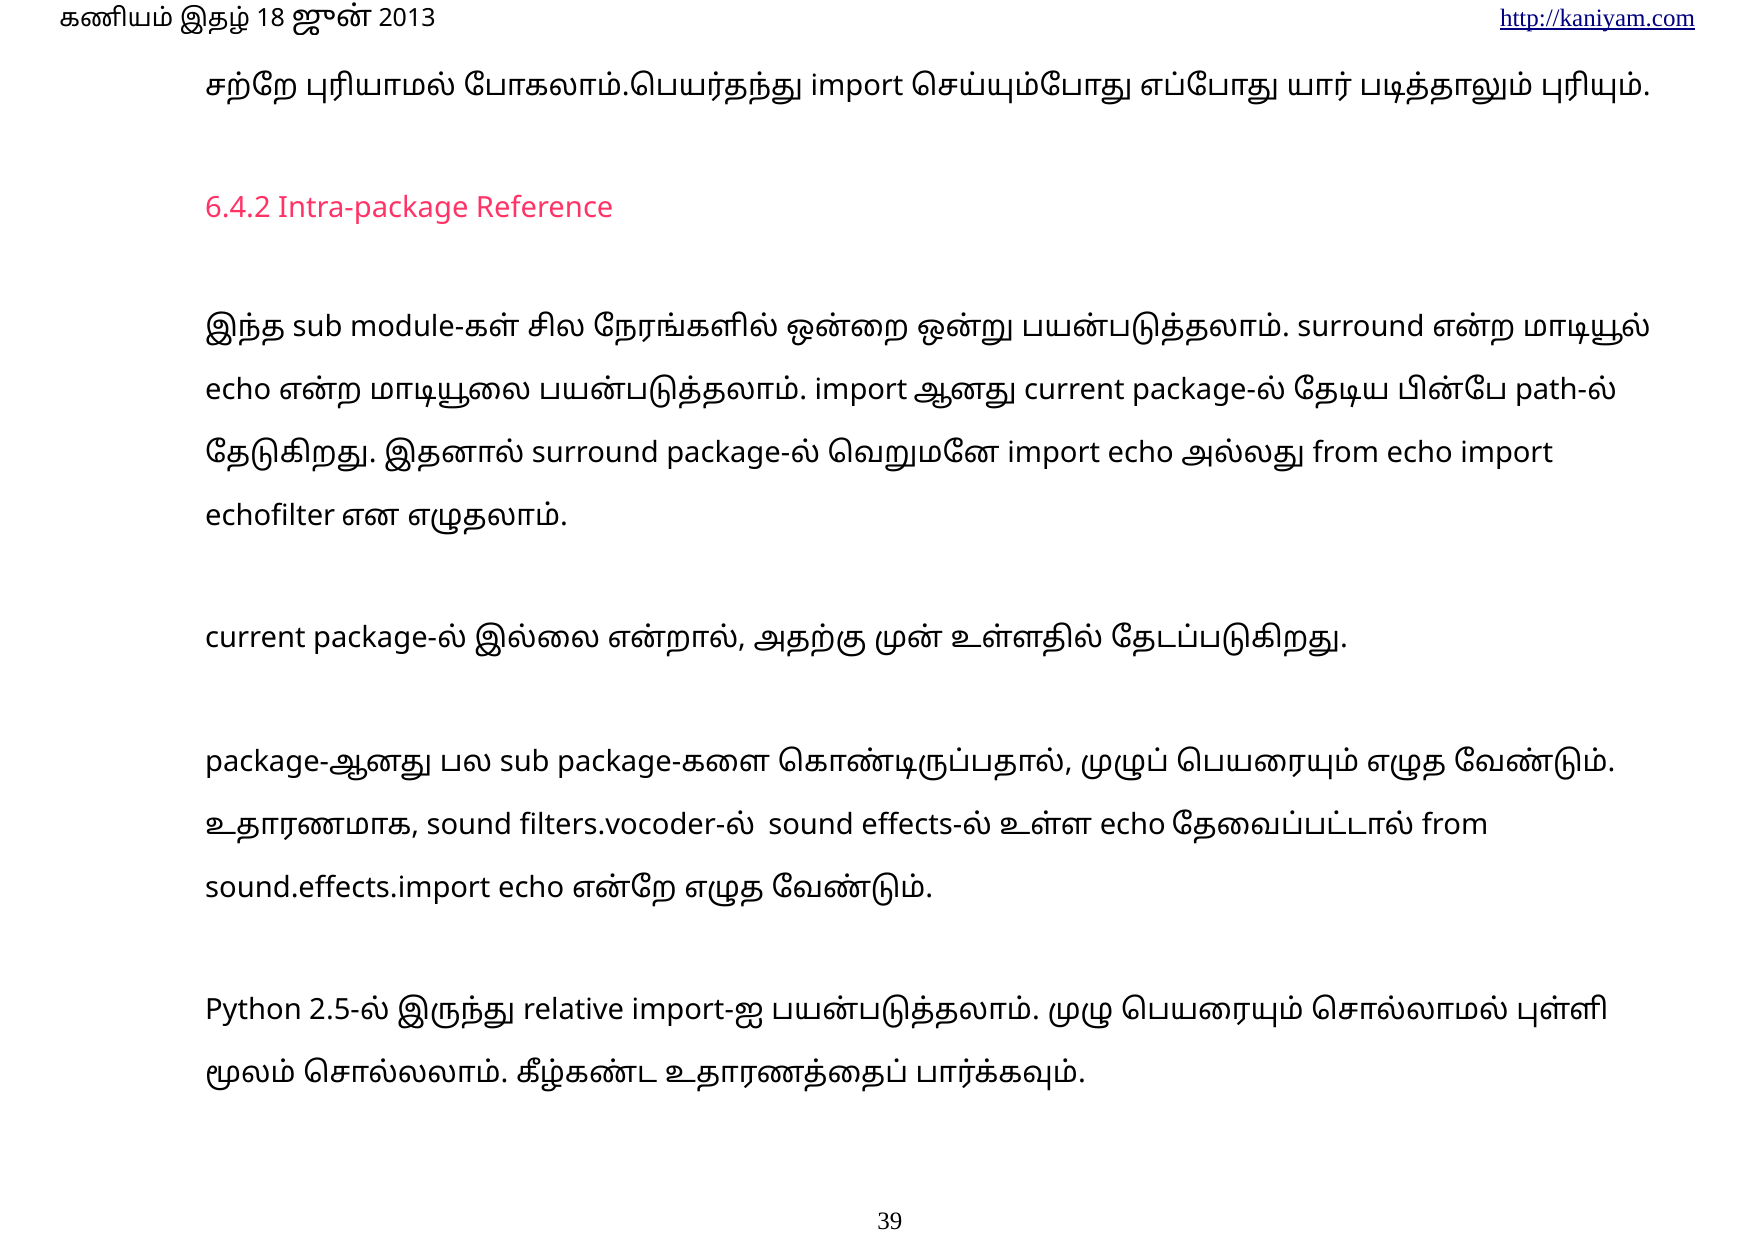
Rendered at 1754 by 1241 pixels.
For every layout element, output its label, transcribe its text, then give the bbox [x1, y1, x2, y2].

text package-ஆனது பல sub package-களை கொண்டிருப்பதால், முழுப் பெயரையும் எழுத வேண்டும். உதாரணமாக, sound filters.vocoder-ல் sound effects-ல் உள்ள echoதேவைப்பட்டால் from sound.effects.import echo என்றே எழுத வேண்டும். Python 2.5-ல் இருந்து relative import-ஐ பயன்படுத்தலாம். முழு பெயரையும் சொல்லாமல் புள்ளி மூலம் சொல்லலாம். கீழ்கண்ட உதாரணத்தைப் பார்க்கவும். [205, 740, 1695, 1153]
text இந்த sub module-கள் சில நேரங்களில் ஒன்றை ஒன்று பயன்படுத்தலாம். surround என்ற மாடியூல் echo என்ற மாடியூலை பயன்படுத்தலாம். importஆனது current package-ல் தேடிய பின்பே path-ல் தேடுகிறது. இதனால் surround package-ல் வெறுமனே import echo அல்லது from echo import echofilterஎன எழுதலாம். [205, 306, 1695, 596]
text current package-ல் இல்லை என்றால், அதற்கு முன் உள்ளதில் தேடப்படுகிறது. [205, 616, 1695, 659]
text சற்றே புரியாமல் போகலாம்.பெயர்தந்து import செய்யும்போது எப்போது யார் படித்தாலும் புரியும். 6.4.2 Intra-package Reference [205, 64, 1695, 226]
